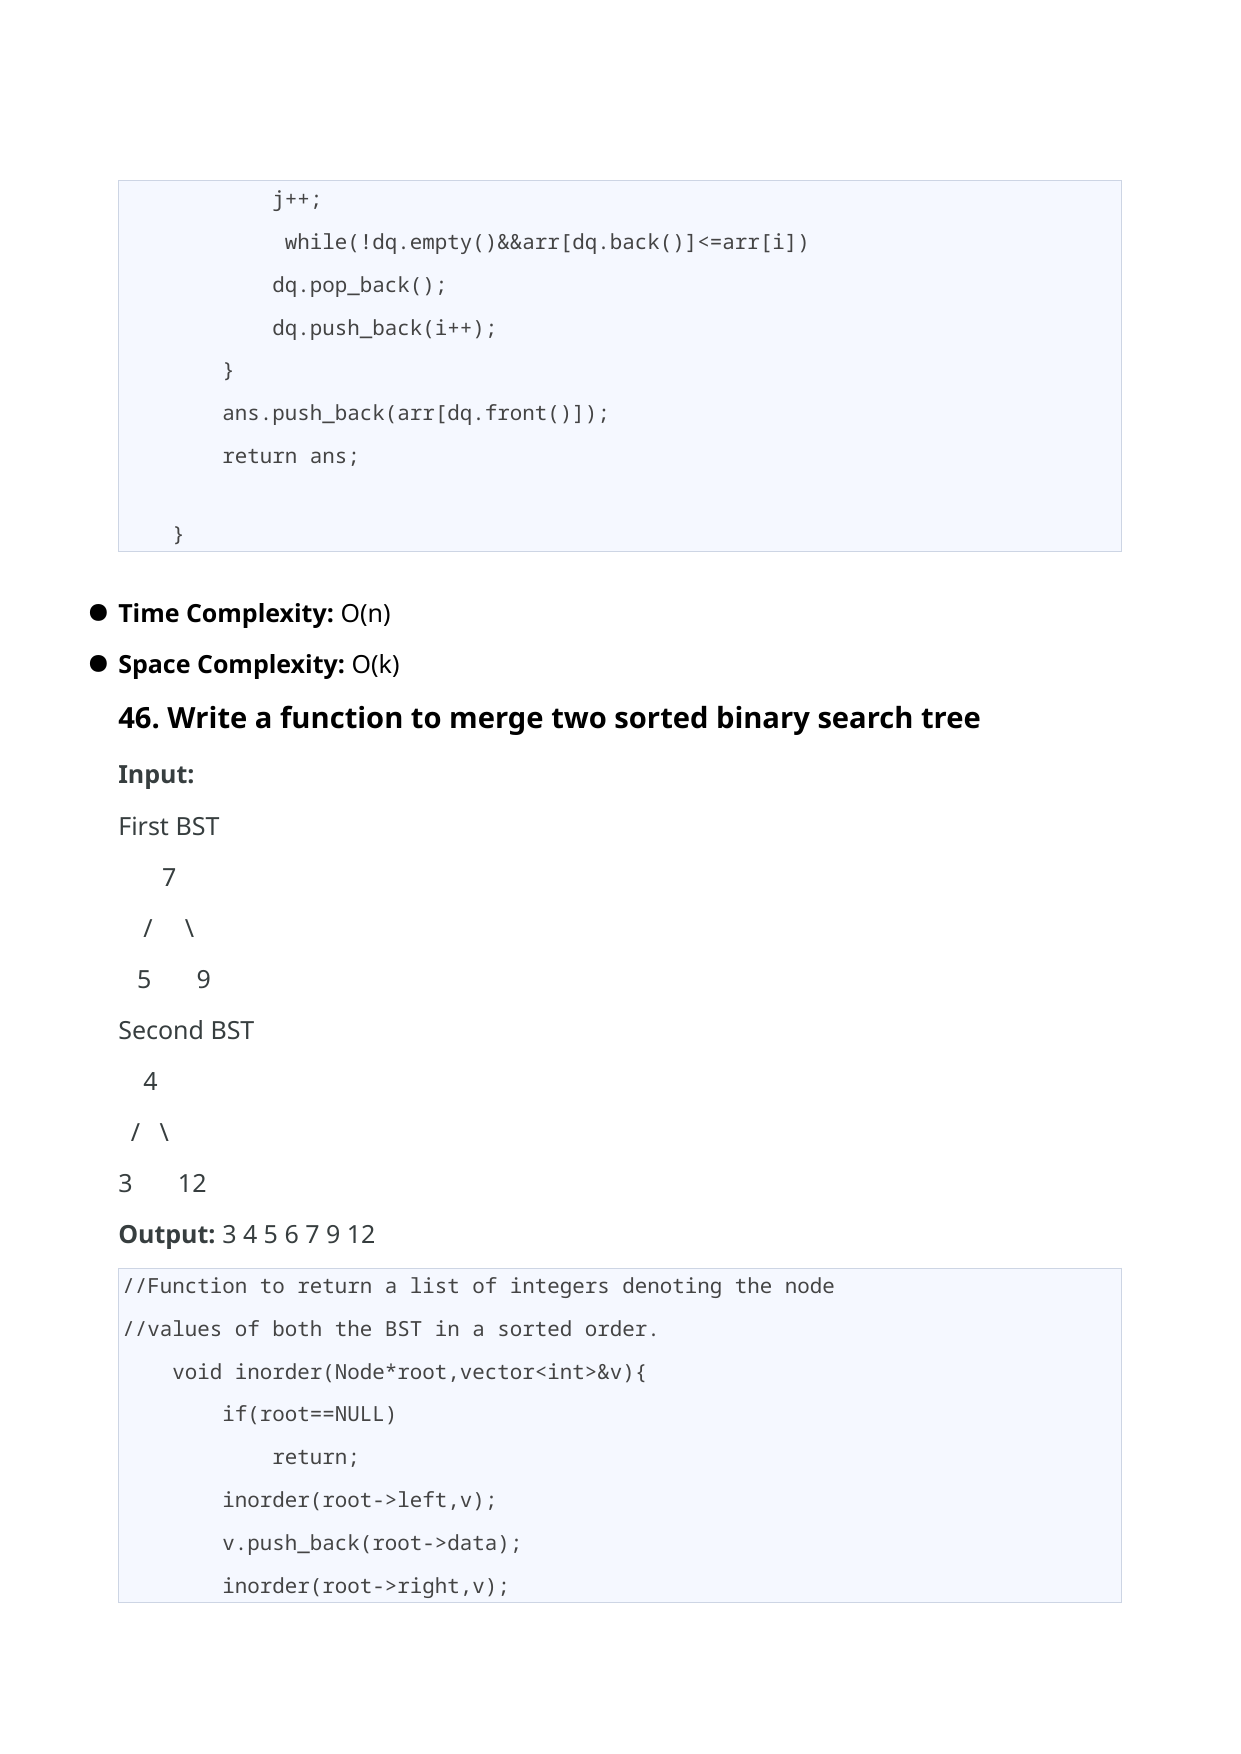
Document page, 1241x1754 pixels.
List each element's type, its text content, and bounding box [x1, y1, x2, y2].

text Second BST [118, 1012, 1122, 1046]
list Time Complexity: O(n) [118, 596, 1122, 630]
text } [119, 352, 1121, 384]
text while(!dq.empty()&&arr[dq.back()]<=arr[i]) [119, 223, 1121, 256]
text 7 [118, 859, 1122, 893]
text return; [119, 1438, 1121, 1471]
text First BST [118, 808, 1122, 842]
text Output: 3 4 5 6 7 9 12 [118, 1217, 1122, 1251]
text return ans; [119, 437, 1121, 470]
text 3 12 [118, 1166, 1122, 1199]
text inorder(root->right,v); [119, 1567, 1121, 1602]
text inorder(root->left,v); [119, 1481, 1121, 1514]
text / \ [118, 910, 1122, 944]
text 4 [118, 1063, 1122, 1097]
text if(root==NULL) [119, 1396, 1121, 1428]
text //values of both the BST in a sorted order. [119, 1310, 1121, 1343]
list Space Complexity: O(k) [118, 647, 1122, 681]
text } [119, 515, 1121, 551]
text dq.push_back(i++); [119, 309, 1121, 341]
text j++; [119, 181, 1121, 213]
subtitle 46. Write a function to merge two sorted binary search tree [118, 698, 1122, 737]
text / \ [118, 1114, 1122, 1148]
text void inorder(Node*root,vector<int>&v){ [119, 1353, 1121, 1385]
text dq.pop_back(); [119, 266, 1121, 298]
text v.push_back(root->data); [119, 1524, 1121, 1557]
text ans.push_back(arr[dq.front()]); [119, 394, 1121, 427]
text 5 9 [118, 961, 1122, 995]
text //Function to return a list of integers denoting the node [119, 1269, 1121, 1300]
text Input: [118, 757, 1122, 791]
